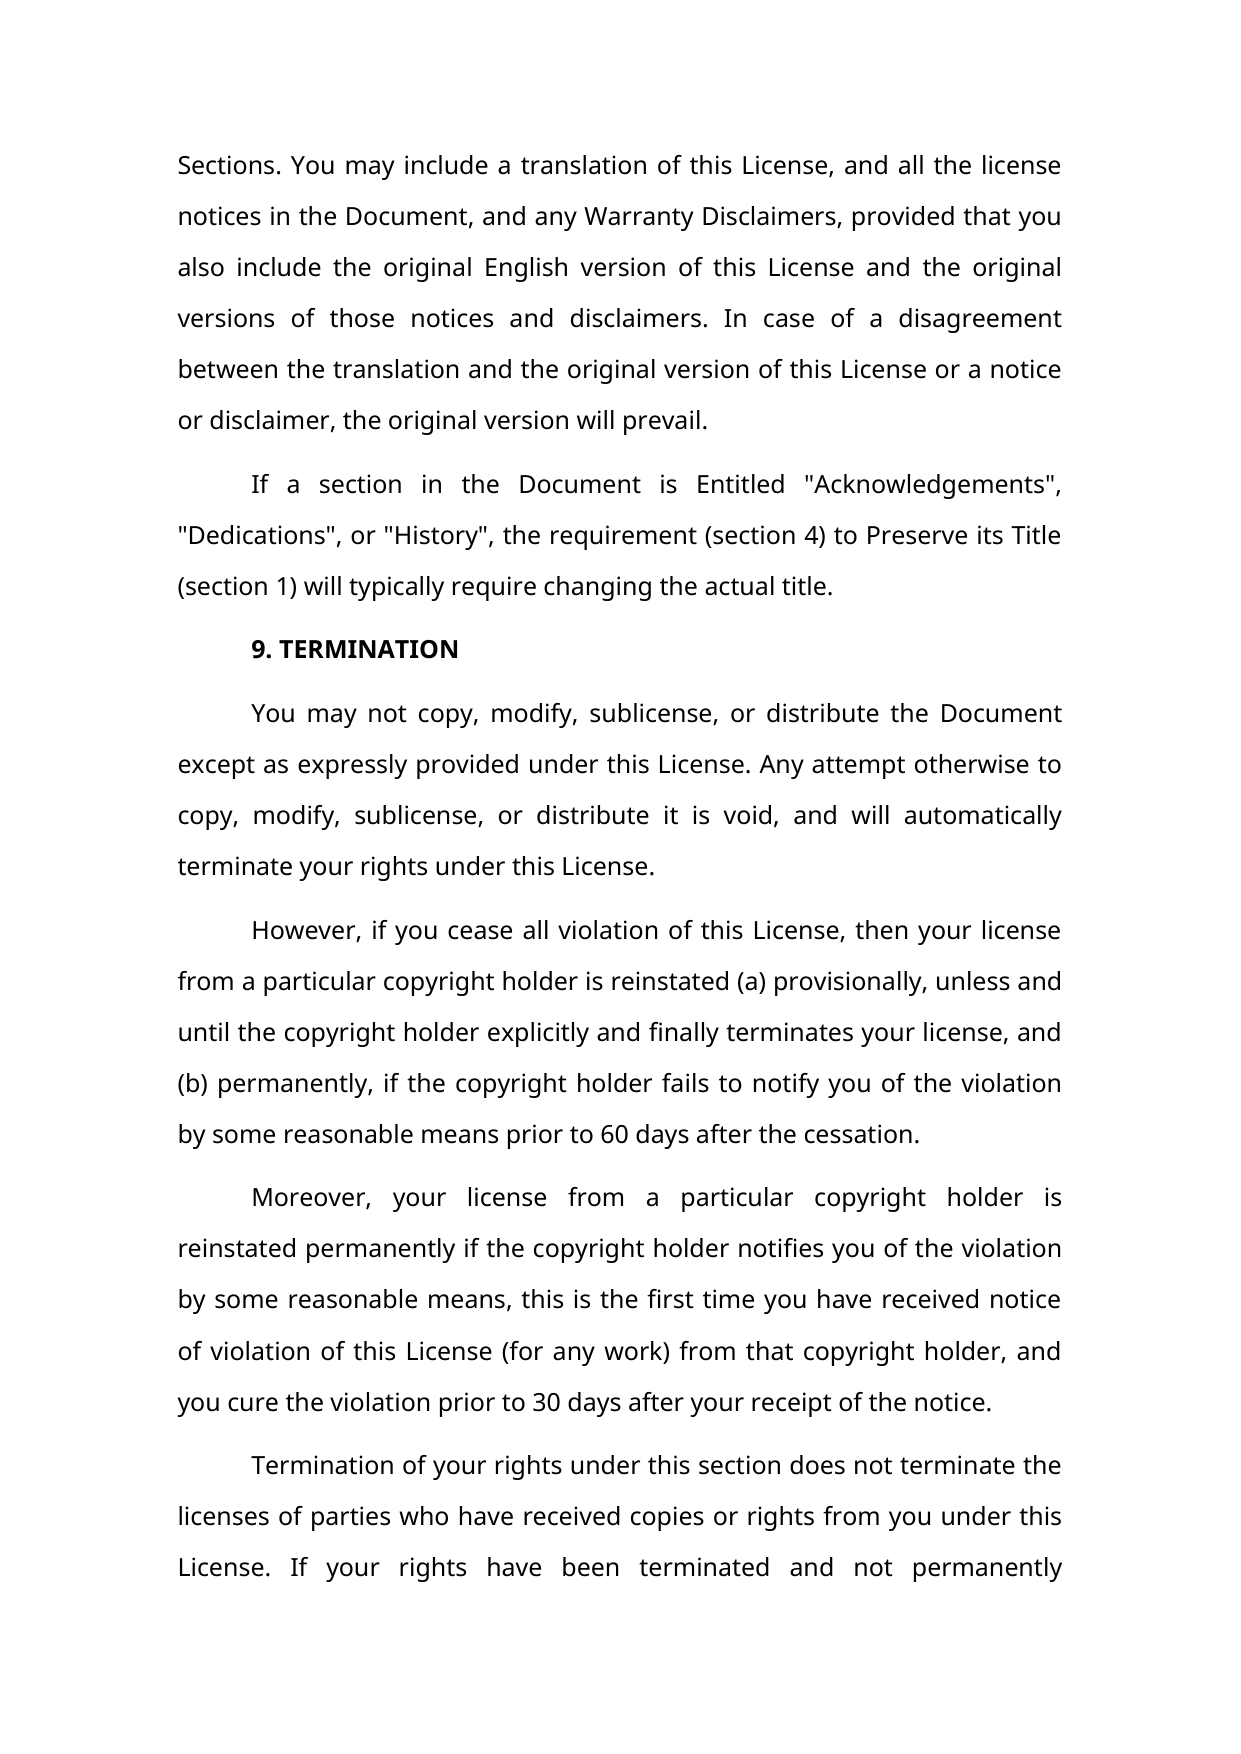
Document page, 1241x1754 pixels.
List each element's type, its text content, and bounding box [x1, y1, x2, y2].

text However, if you cease all violation of this License, then your license from a particular copyright holder is reinstated (a) provisionally, unless and until the copyright holder explicitly and finally terminates your license, and (b) permanently, if the copyright holder fails to notify you of the violation by some reasonable means prior to 60 days after the cessation. [177, 912, 1063, 1151]
text Termination of your rights under this section does not terminate the licenses of parties who have received copies or rights from you under this License. If your rights have been terminated and not permanently [177, 1448, 1063, 1584]
text 9. TERMINATION [177, 632, 1063, 666]
text You may not copy, modify, sublicense, or distribute the Document except as expressly provided under this License. Any attempt otherwise to copy, modify, sublicense, or distribute it is void, and will automatically terminate your rights under this License. [177, 696, 1063, 883]
text Moreover, your license from a particular copyright holder is reinstated permanently if the copyright holder notifies you of the violation by some reasonable means, this is the first time you have received notice of violation of this License (for any work) from that copyright holder, and you cure the violation prior to 30 days after your receipt of the notice. [177, 1180, 1063, 1418]
text If a section in the Document is Entitled "Acknowledgements", "Dedications", or "History", the requirement (section 4) to Preserve its Title (section 1) will typically require changing the actual title. [177, 466, 1063, 603]
text Sections. You may include a translation of this License, and all the license notices in the Document, and any Warranty Disclaimers, provided that you also include the original English version of this License and the original versions of those notices and disclaimers. In case of a disagreement between the translation and the original version of this License or a notice or disclaimer, the original version will prevail. [177, 148, 1063, 437]
